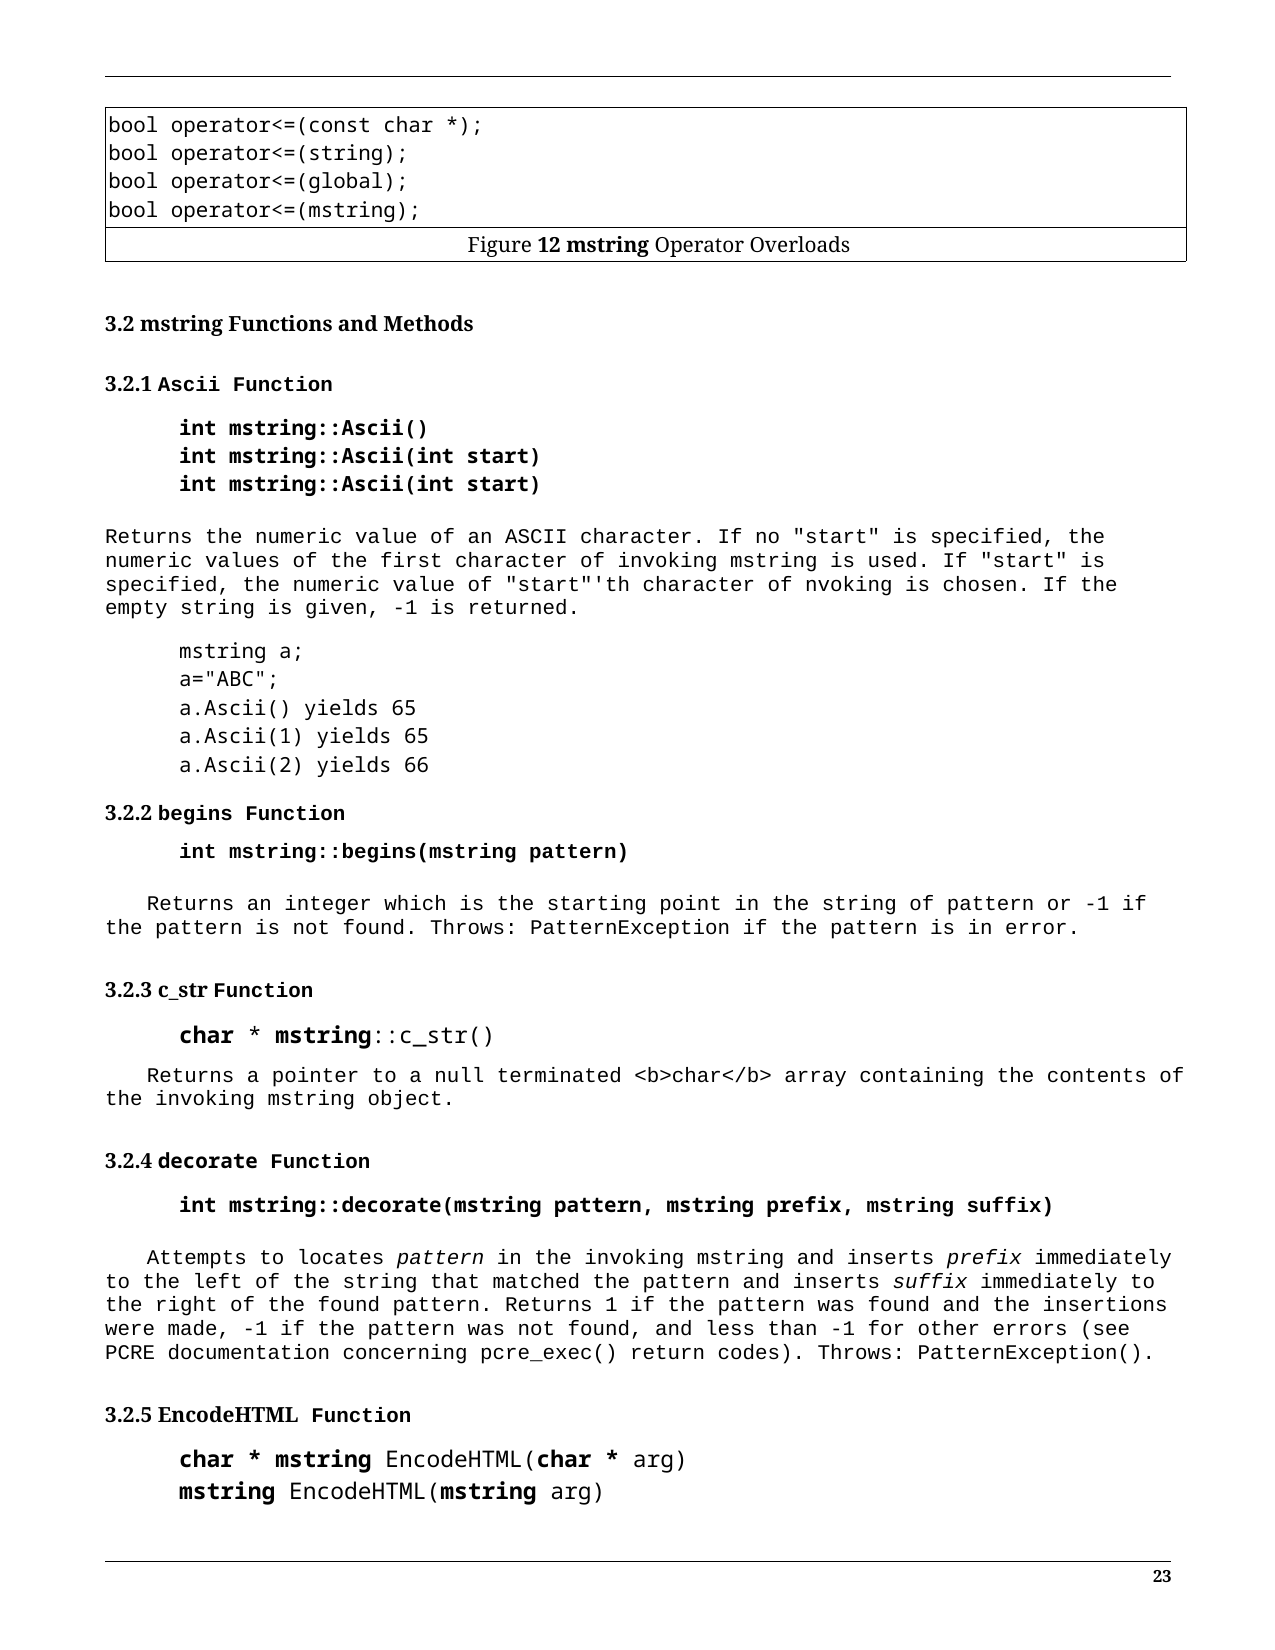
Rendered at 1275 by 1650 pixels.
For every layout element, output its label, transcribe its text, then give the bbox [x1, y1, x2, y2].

text Returns a pointer to a null terminated <b>char</b> array containing the contents of the invoking mstring object. [105, 1065, 1186, 1112]
text a.Ascii(1) yields 65 [179, 721, 1186, 750]
text int mstring::begins(mstring pattern) [179, 841, 1186, 865]
text Returns the numeric value of an ASCII character. If no "start" is specified, the numeric values of the first character of invoking mstring is used. If "start" is specified, the numeric value of "start"'th character of nvoking is chosen. If the empty string is given, -1 is returned. [105, 498, 1186, 621]
table_cell bool operator<=(const char *); bool operator<=(string); bool operator<=(global); bool operator<=(mstring); [106, 108, 564, 227]
subtitle decorate Function [105, 1147, 1186, 1175]
text char * mstring::c_str() [105, 1018, 1186, 1050]
text Attempts to locates pattern in the invoking mstring and inserts prefix immediately to the left of the string that matched the pattern and inserts suffix immediately to the right of the found pattern. Returns 1 if the pattern was found and the insertions were made, -1 if the pattern was not found, and less than -1 for other errors (see PCRE documentation concerning pcre_exec() return codes). Throws: PatternException(). [105, 1247, 1186, 1365]
subtitle Ascii Function [105, 369, 1186, 398]
subtitle c_str Function [105, 975, 1186, 1003]
table_cell [564, 108, 1186, 227]
subtitle mstring Functions and Methods [105, 309, 1186, 338]
text int mstring::decorate(mstring pattern, mstring prefix, mstring suffix) [179, 1190, 1186, 1219]
text int mstring::Ascii(int start) [179, 469, 1186, 498]
text char * mstring EncodeHTML(char * arg) mstring EncodeHTML(mstring arg) [179, 1443, 1186, 1506]
text a.Ascii() yields 65 [179, 693, 1186, 721]
text int mstring::Ascii() int mstring::Ascii(int start) [179, 413, 1186, 469]
text a.Ascii(2) yields 66 [179, 750, 1186, 778]
table_cell Figure 12 mstring Operator Overloads [106, 228, 1186, 261]
text Returns an integer which is the starting point in the string of pattern or -1 if the pattern is not found. Throws: PatternException if the pattern is in error. [105, 893, 1186, 941]
subtitle begins Function [105, 798, 1186, 826]
text mstring a; [179, 636, 1186, 664]
subtitle EncodeHTML Function [105, 1400, 1186, 1428]
text a="ABC"; [179, 664, 1186, 693]
